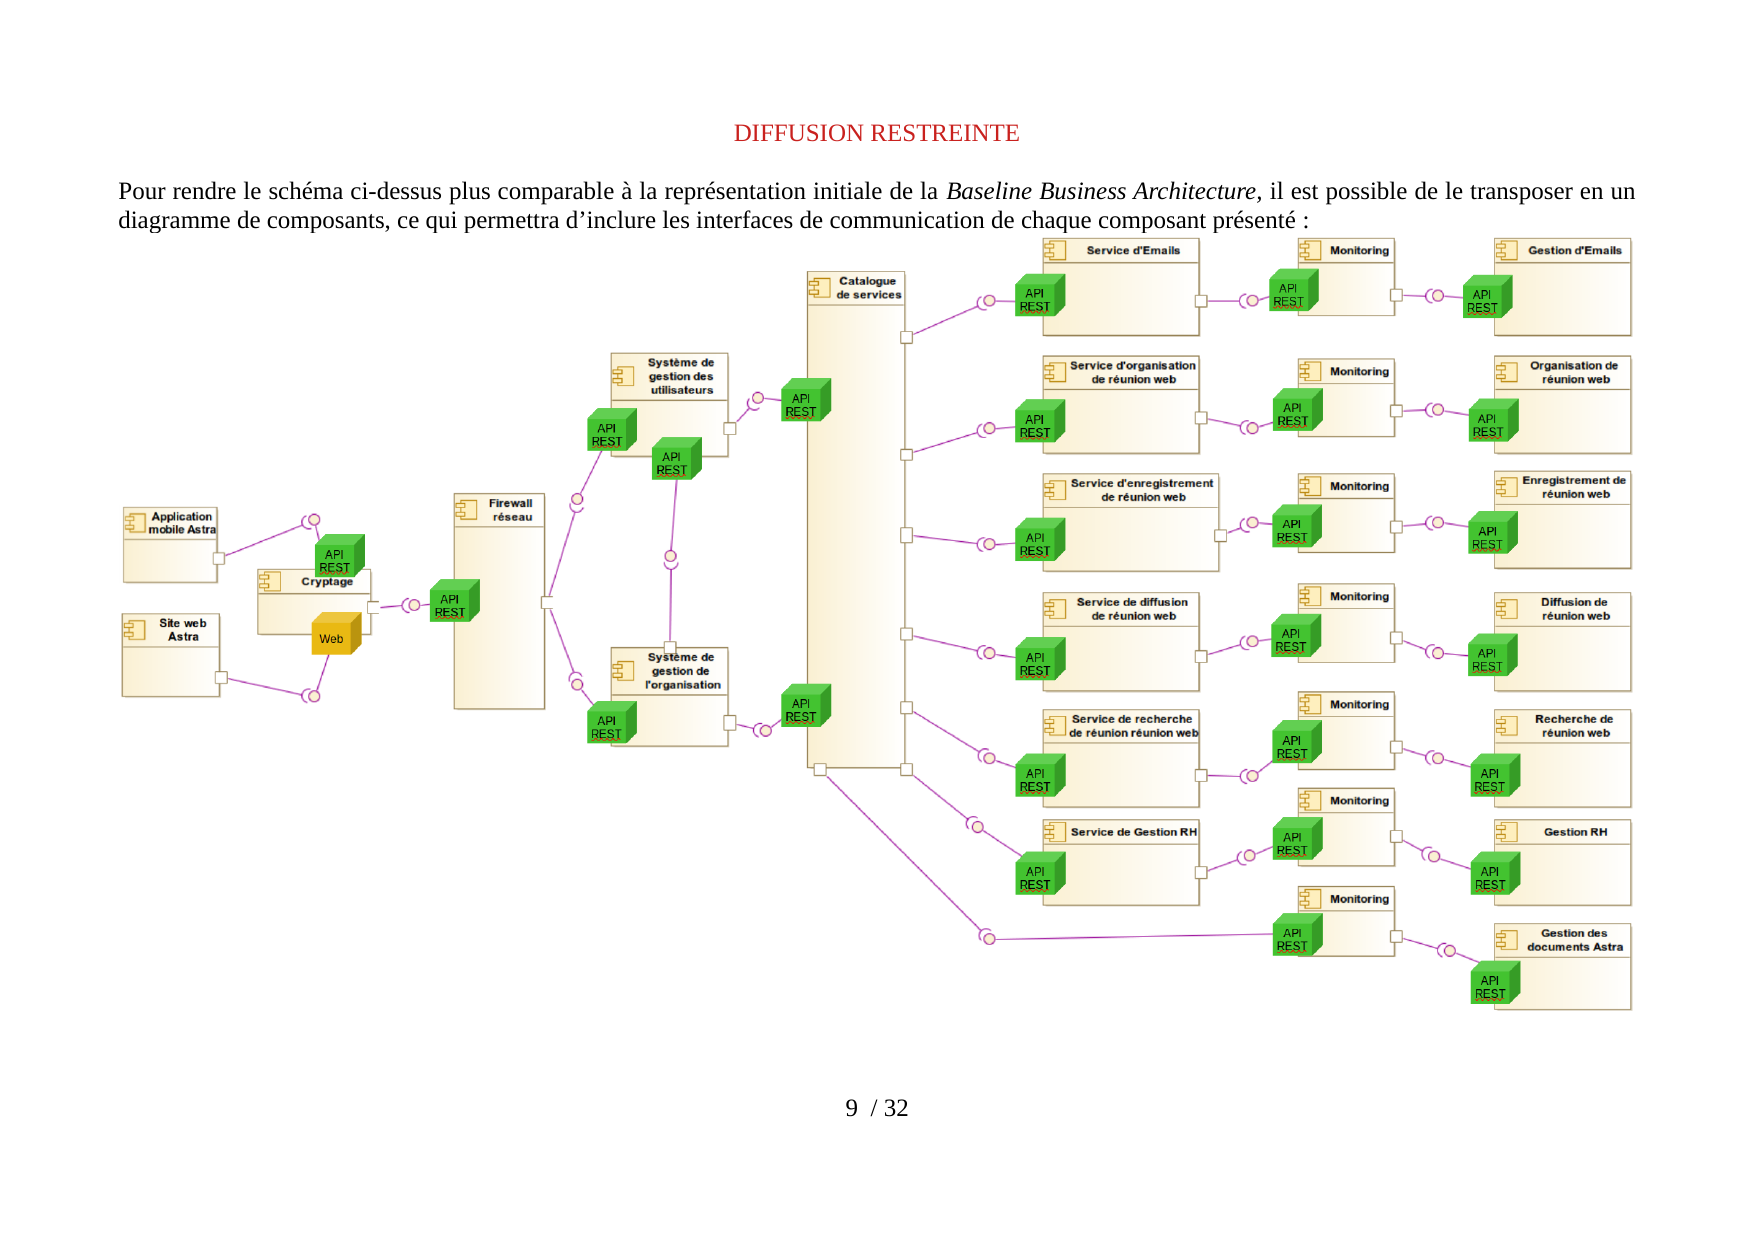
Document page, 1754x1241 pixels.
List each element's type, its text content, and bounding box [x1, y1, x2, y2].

text Pour rendre le schéma ci-dessus plus comparable à la représentation initiale de la Baseline Business Architecture, il est possible de le transposer en un diagramme de composants, ce qui permettra d’inclure les interfaces de communication de chaque composant présenté : [118, 176, 1636, 233]
picture [118, 233, 1636, 1017]
